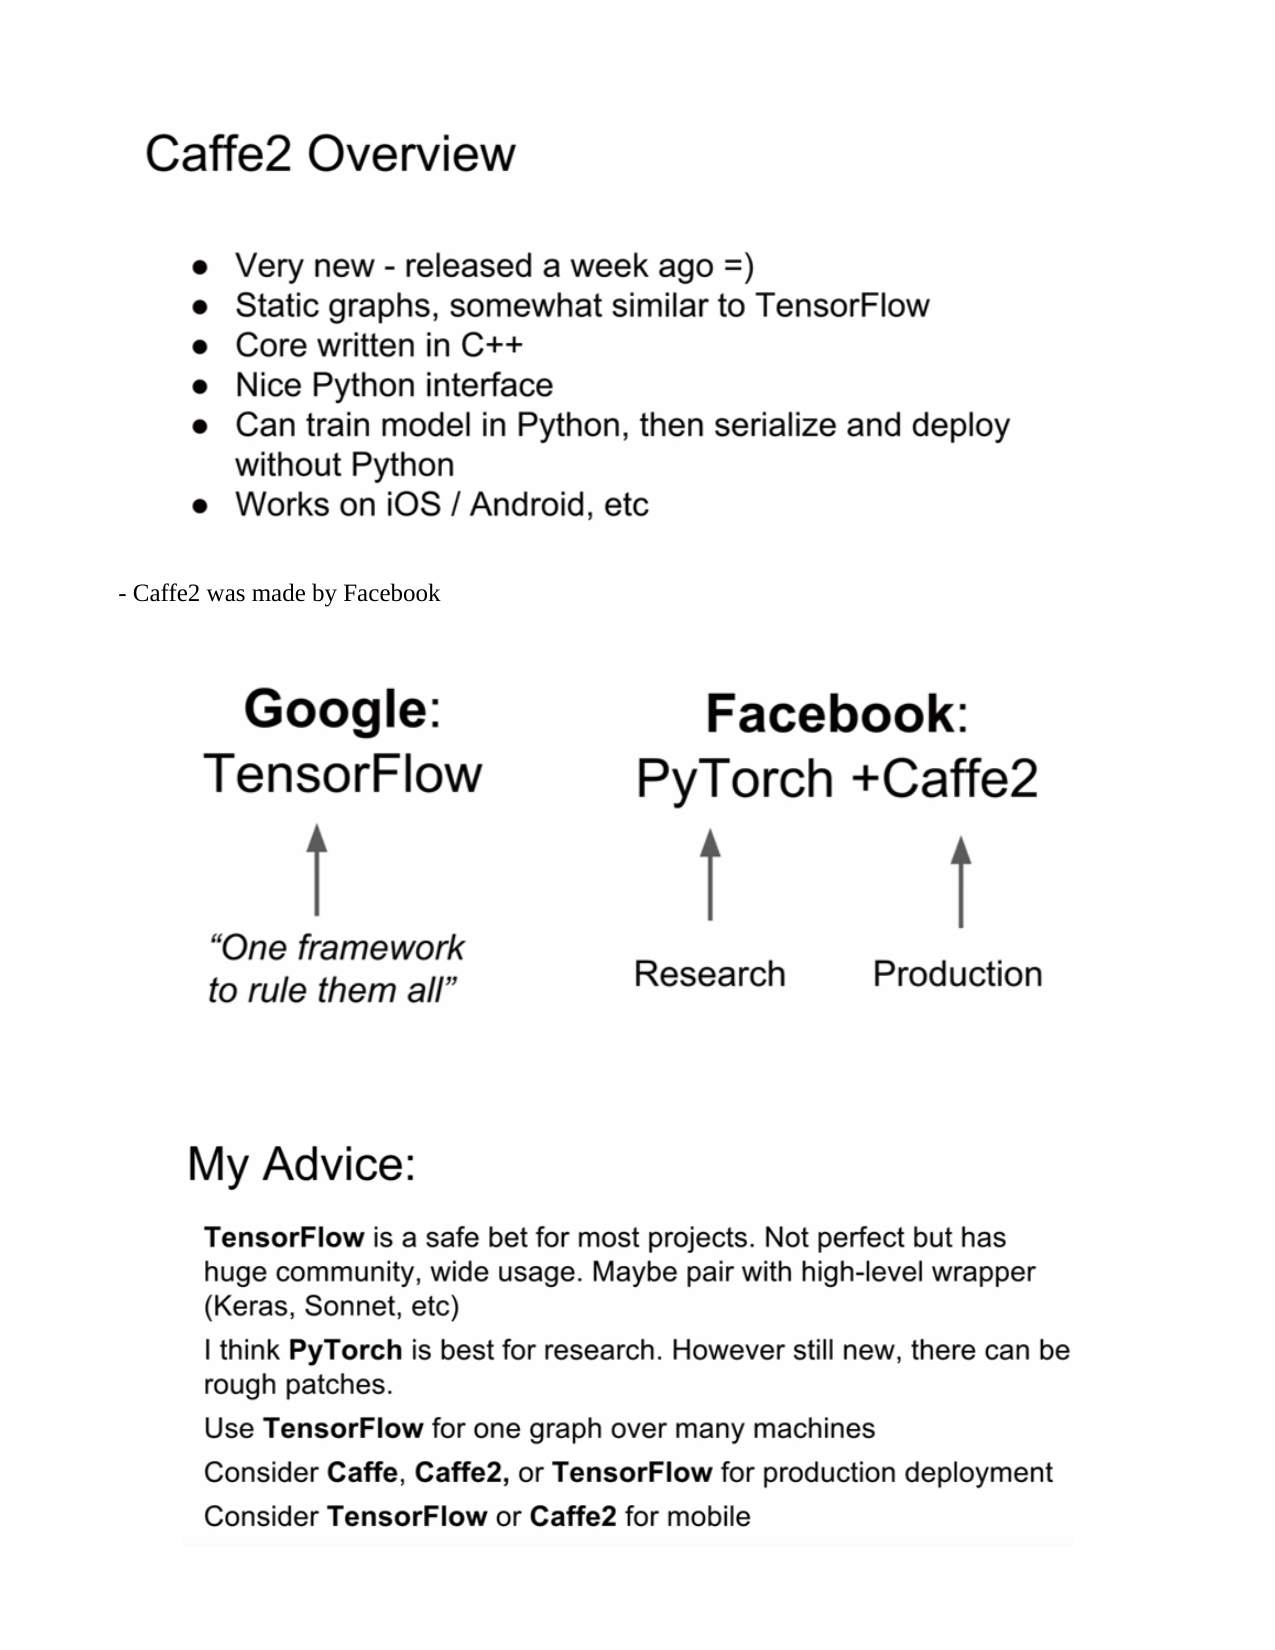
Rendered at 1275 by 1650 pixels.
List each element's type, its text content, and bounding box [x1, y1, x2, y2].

picture [170, 660, 1105, 1025]
picture [137, 118, 1038, 547]
text - Caffe2 was made by Facebook [118, 578, 1157, 607]
picture [182, 1135, 1074, 1547]
